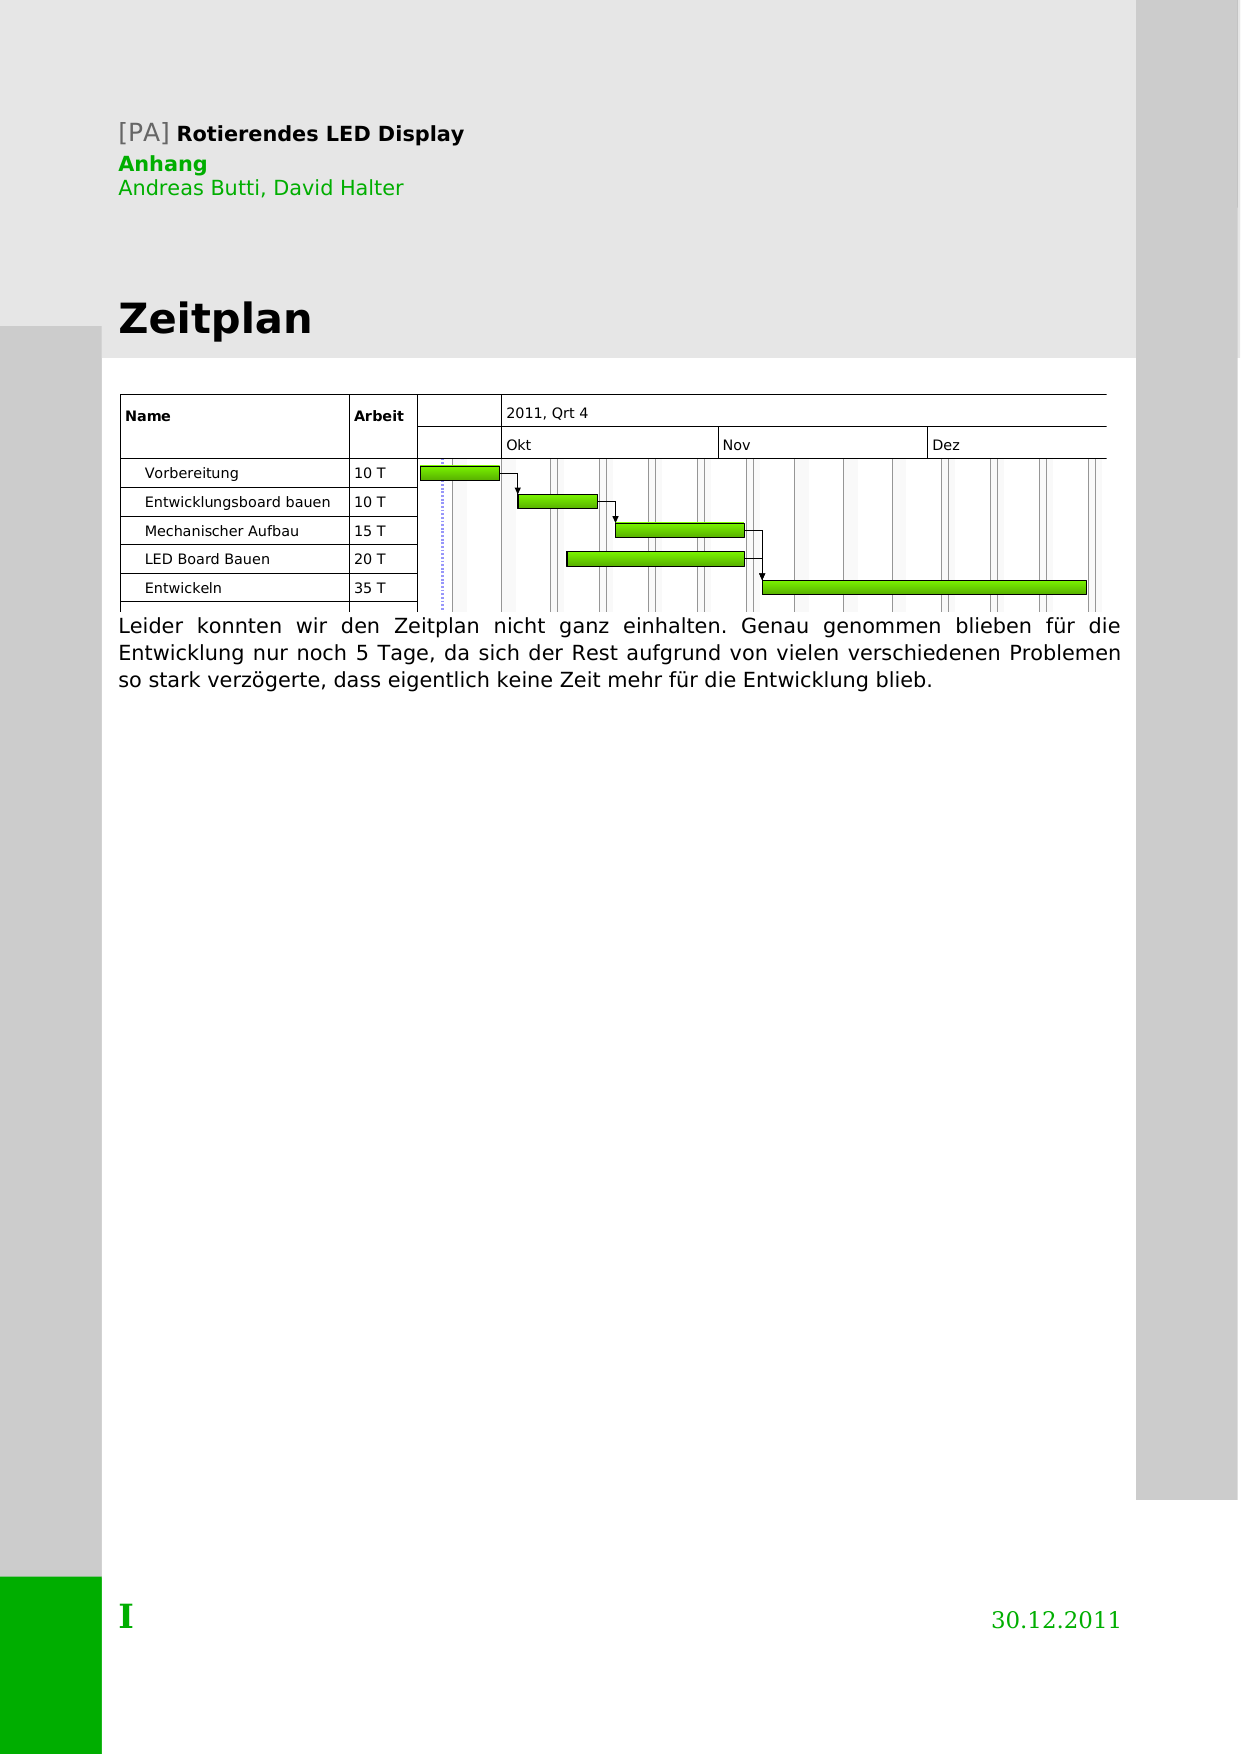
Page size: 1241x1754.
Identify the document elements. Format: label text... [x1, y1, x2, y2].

text Leider konnten wir den Zeitplan nicht ganz einhalten. Genau genommen blieben für die Entwicklung nur noch 5 Tage, da sich der Rest aufgrund von vielen verschiedenen Problemen so stark verzögerte, dass eigentlich keine Zeit mehr für die Entwicklung blieb. [118, 403, 1122, 692]
